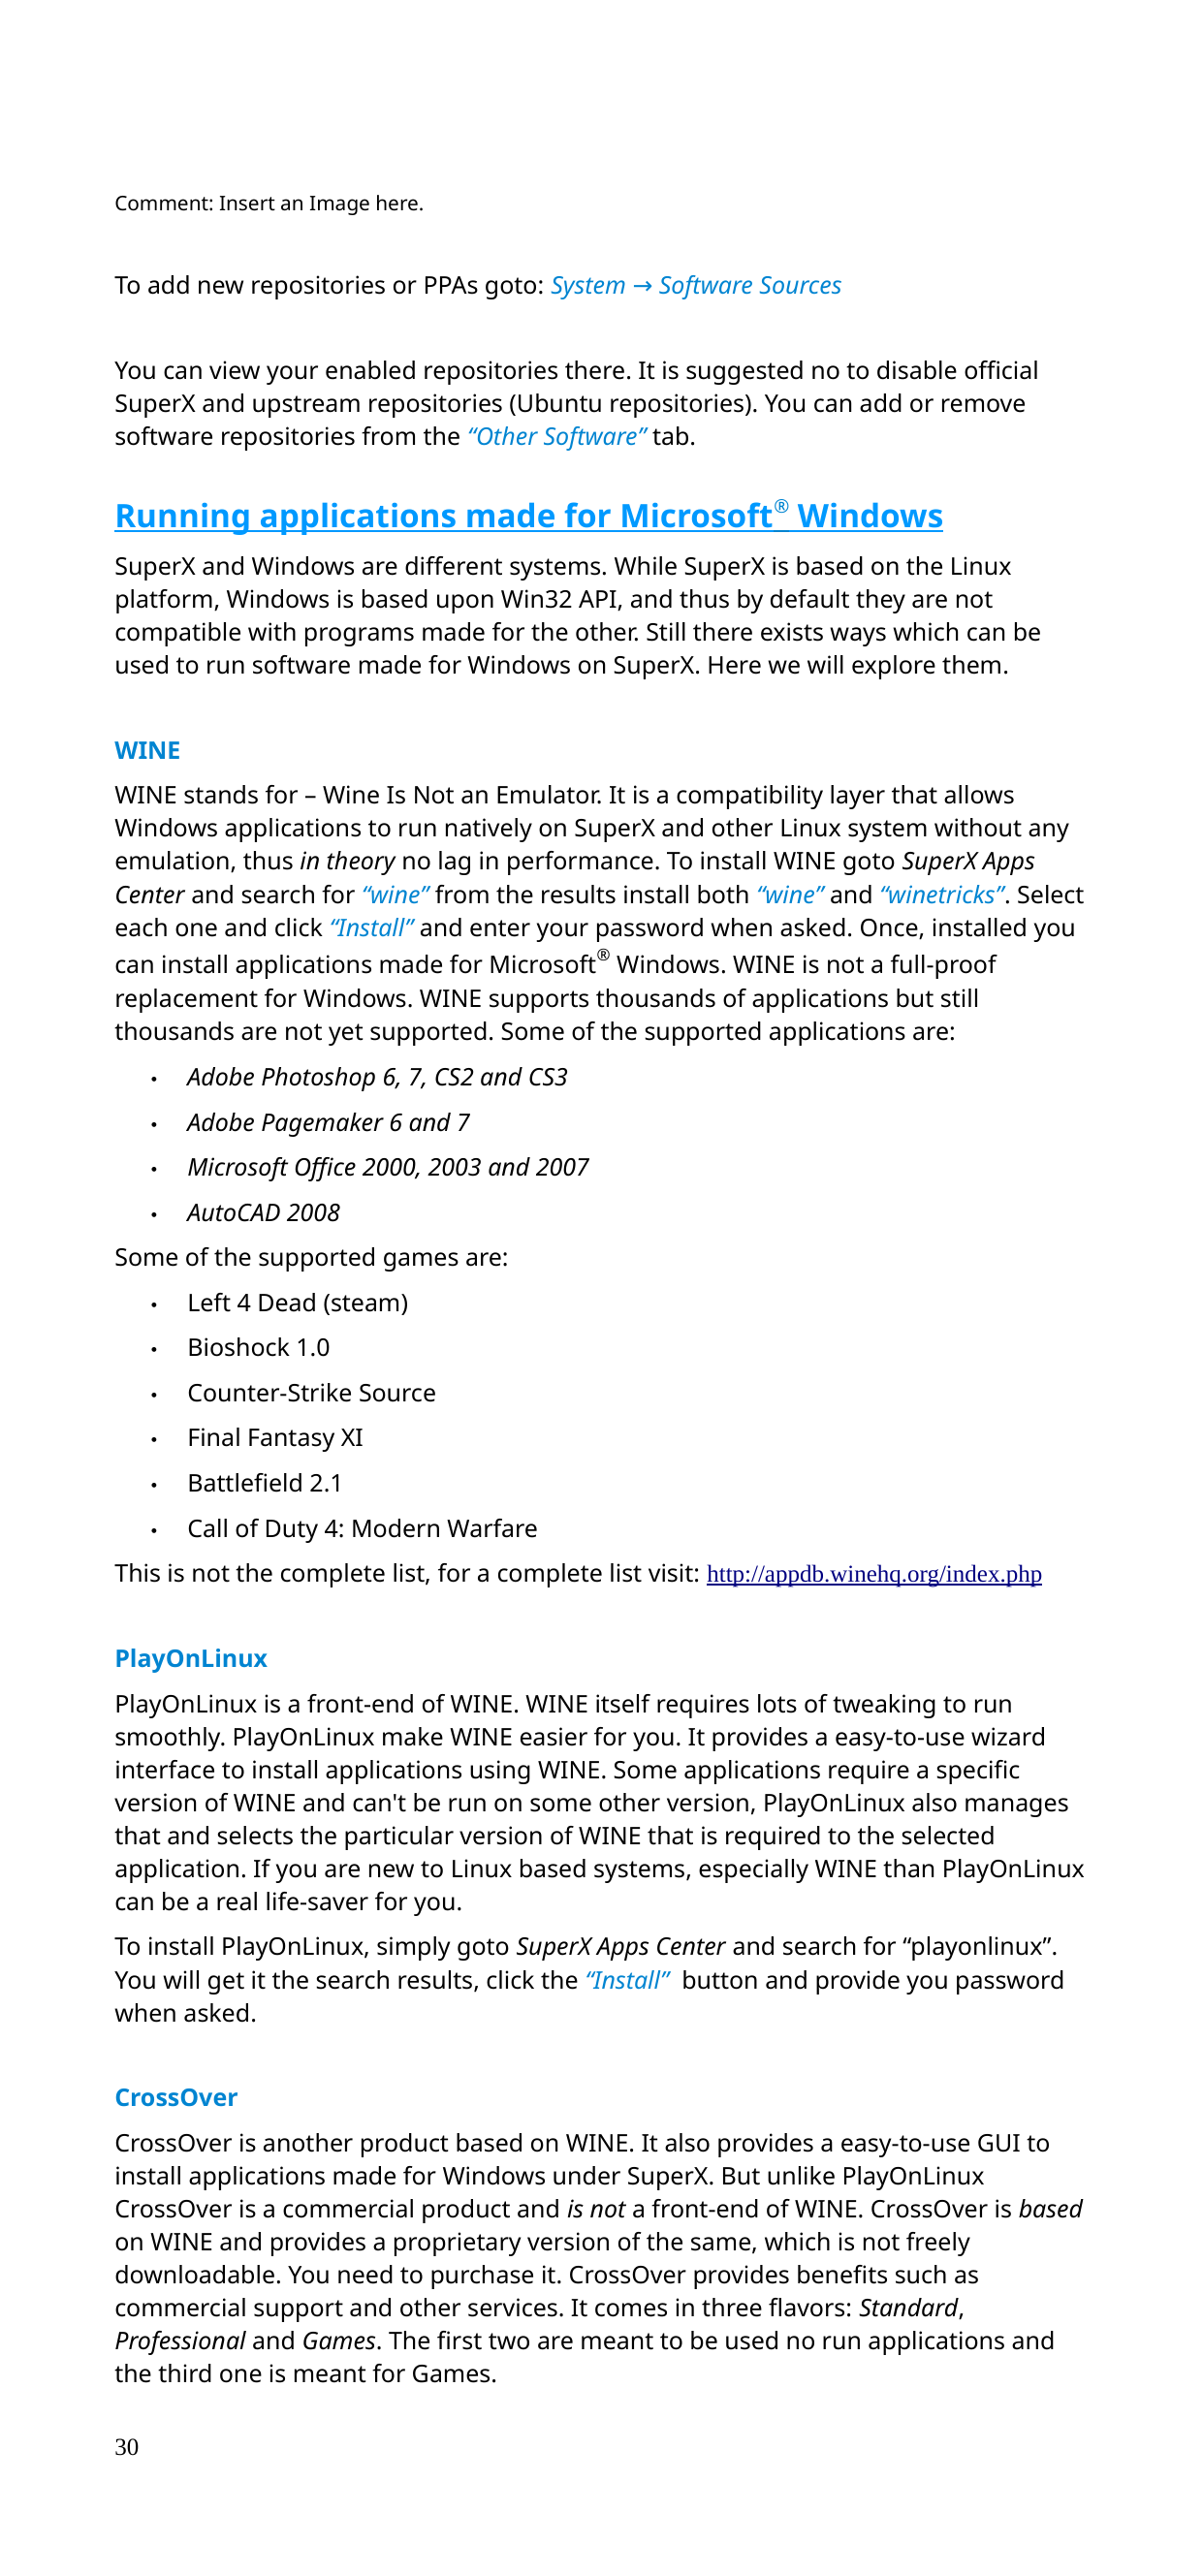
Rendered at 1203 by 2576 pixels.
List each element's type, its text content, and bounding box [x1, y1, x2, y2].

list Call of Duty 4: Modern Warfare [151, 1511, 1088, 1544]
list Microsoft Office 2000, 2003 and 2007 [151, 1150, 1088, 1183]
text WINE stands for – Wine Is Not an Emulator. It is a compatibility layer that allows Windows applications to run natively on SuperX and other Linux system without any emulation, thus in theory no lag in performance. To install WINE goto SuperX Apps Center and search for “wine” from the results install both “wine” and “winetricks”. Select each one and click “Install” and enter your password when asked. Once, installed you can install applications made for Microsoft® Windows. WINE is not a full-proof replacement for Windows. WINE supports thousands of applications but still thousands are not yet supported. Some of the supported applications are: [114, 778, 1088, 1048]
text Comment: Insert an Image here. [114, 189, 1088, 216]
text CrossOver is another product based on WINE. It also provides a easy-to-use GUI to install applications made for Windows under SuperX. But unlike PlayOnLinux CrossOver is a commercial product and is not a front-end of WINE. CrossOver is based on WINE and provides a proprietary version of the same, which is not freely downloadable. You need to purchase it. CrossOver provides benefits such as commercial support and other services. It comes in three flavors: Standard, Professional and Games. The first two are meant to be used no run applications and the third one is meant for Games. [114, 2126, 1088, 2390]
list Bioshock 1.0 [151, 1331, 1088, 1364]
text PlayOnLinux [114, 1642, 1088, 1675]
list Counter-Strike Source [151, 1375, 1088, 1409]
text Some of the supported games are: [114, 1241, 1088, 1273]
list Left 4 Dead (steam) [151, 1285, 1088, 1319]
text SuperX and Windows are different systems. While SuperX is based on the Linux platform, Windows is based upon Win32 API, and thus by default they are not compatible with programs made for the other. Still there exists ways which can be used to run software made for Windows on SuperX. Here we will explore them. [114, 549, 1088, 681]
text You can view your enabled repositories there. It is suggested no to disable official SuperX and upstream repositories (Ubuntu repositories). You can add or remove software repositories from the “Other Software” tab. [114, 354, 1088, 453]
list Adobe Photoshop 6, 7, CS2 and CS3 [151, 1060, 1088, 1093]
text CrossOver [114, 2081, 1088, 2114]
list AutoCAD 2008 [151, 1195, 1088, 1228]
subtitle Running applications made for Microsoft® Windows [114, 493, 1088, 537]
text WINE [114, 733, 1088, 767]
text To install PlayOnLinux, simply goto SuperX Apps Center and search for “playonlinux”. You will get it the search results, click the “Install” button and provide you password when asked. [114, 1930, 1088, 2028]
list Final Fantasy XI [151, 1421, 1088, 1454]
text PlayOnLinux is a front-end of WINE. WINE itself requires lots of tweaking to run smoothly. PlayOnLinux make WINE easier for you. It provides a easy-to-use wizard interface to install applications using WINE. Some applications require a specific version of WINE and can't be run on some other version, PlayOnLinux also manages that and selects the particular version of WINE that is required to the selected application. If you are new to Linux based systems, especially WINE than PlayOnLinux can be a real life-saver for you. [114, 1686, 1088, 1918]
list Adobe Pagemaker 6 and 7 [151, 1105, 1088, 1138]
text To add new repositories or PPAs goto: System → Software Sources [114, 268, 1088, 301]
text This is not the complete list, for a complete list visit: http://appdb.winehq.org/index.php [114, 1556, 1088, 1589]
list Battlefield 2.1 [151, 1466, 1088, 1499]
